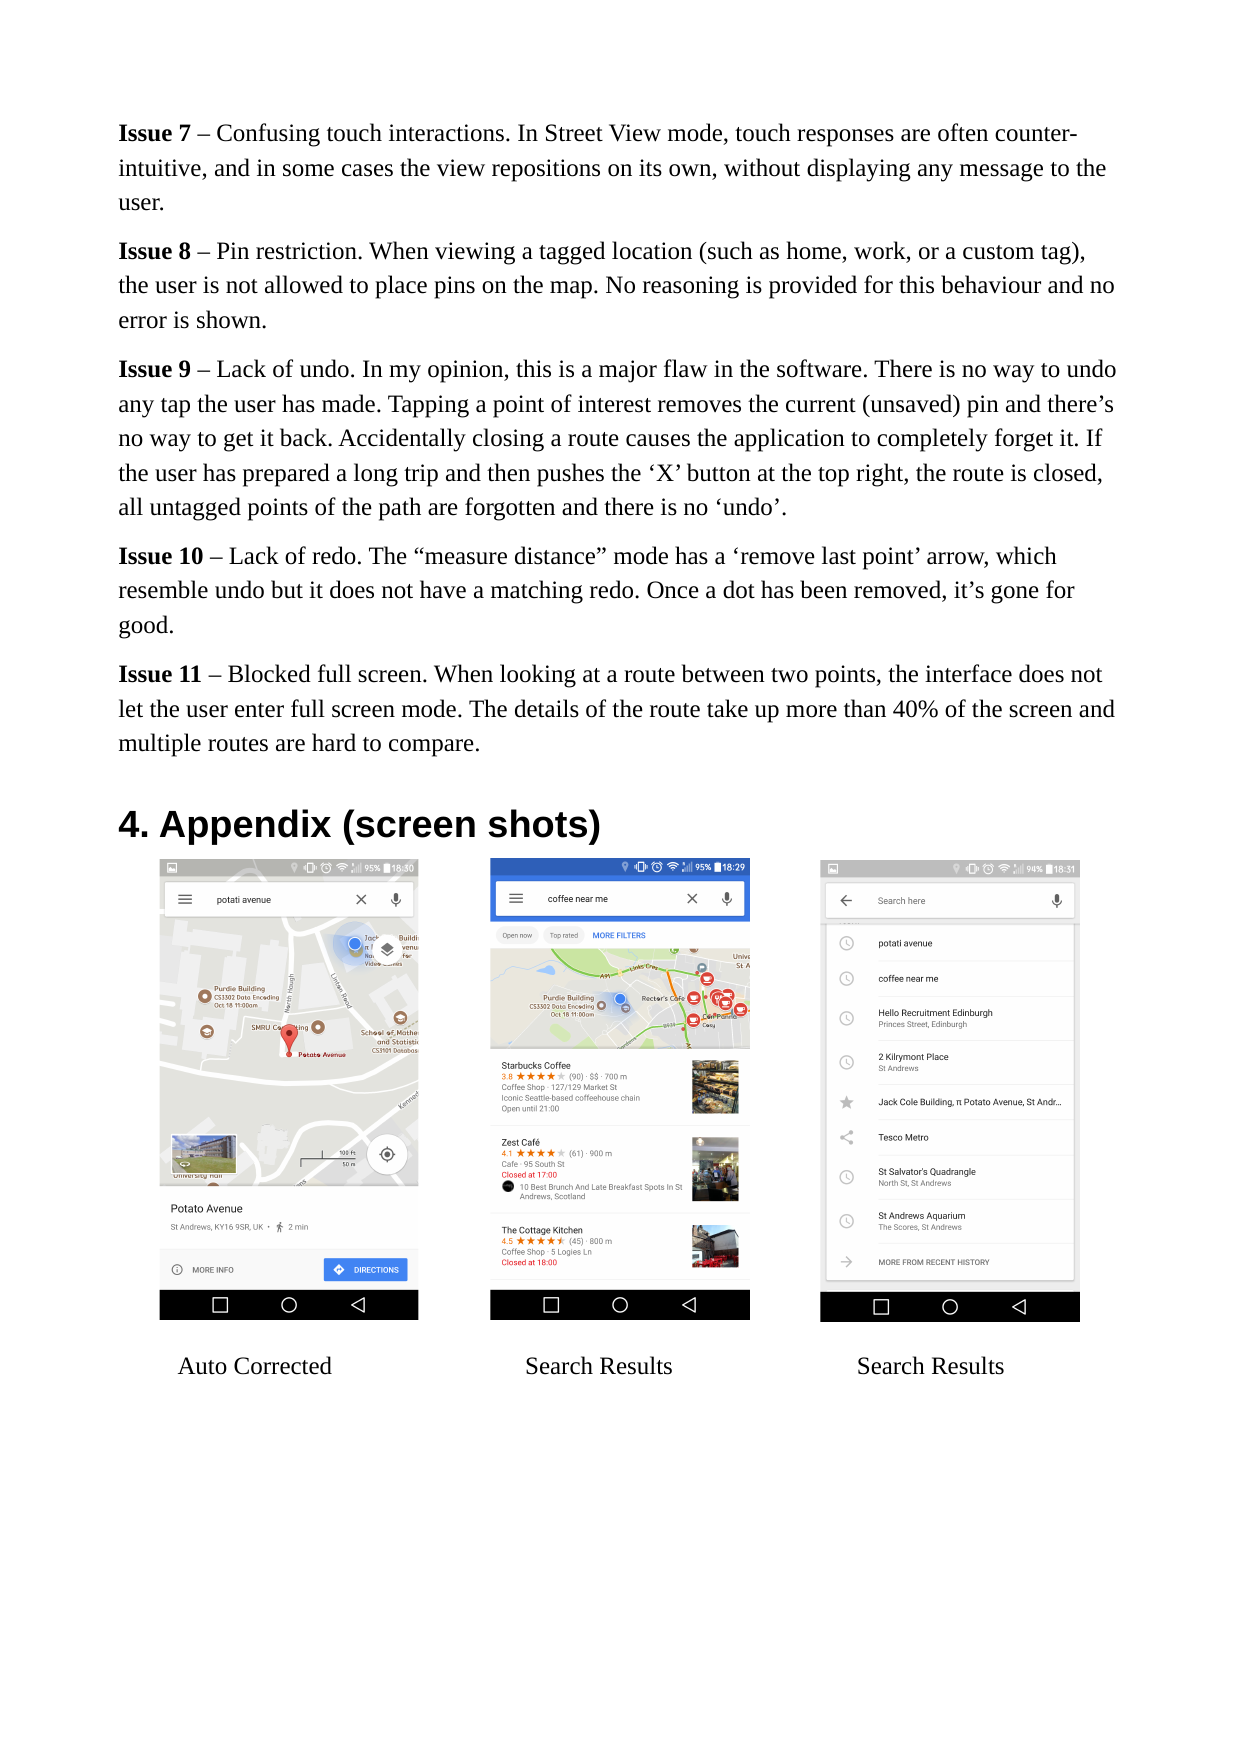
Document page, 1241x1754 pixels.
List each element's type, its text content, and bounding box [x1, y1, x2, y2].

picture [159, 859, 419, 1320]
text Issue 9 – Lack of undo. In my opinion, this is a major flaw in the software. There is no way to undo any tap the user has made. Tapping a point of interest removes the current (unsaved) pin and there’s no way to get it back. Accidentally closing a route causes the application to completely forget it. If the user has prepared a long trip and then pushes the ‘X’ button at the top right, the route is closed, all untagged points of the path are forgotten and there is no ‘undo’. [118, 354, 1122, 521]
text Issue 10 – Lack of redo. The “measure distance” mode has a ‘remove last point’ arrow, which resemble undo but it does not have a matching redo. Once a dot has been removed, it’s gone for good. [118, 541, 1122, 639]
text Issue 7 – Confusing touch interactions. In Street View mode, touch responses are often counter-intuitive, and in some cases the view repositions on its own, without displaying any message to the user. [118, 118, 1122, 216]
text Auto Corrected Search Results Search Results [118, 1351, 1122, 1379]
picture [820, 860, 1080, 1322]
picture [490, 858, 750, 1320]
text Issue 8 – Pin restriction. When viewing a tagged location (such as home, work, or a custom tag), the user is not allowed to place pins on the map. No reasoning is provided for this behaviour and no error is shown. [118, 236, 1122, 334]
subtitle 4. Appendix (screen shots) [118, 802, 1122, 846]
text Issue 11 – Blocked full screen. When looking at a route between two points, the interface does not let the user enter full screen mode. The details of the route take up more than 40% of the screen and multiple routes are hard to compare. [118, 659, 1122, 757]
